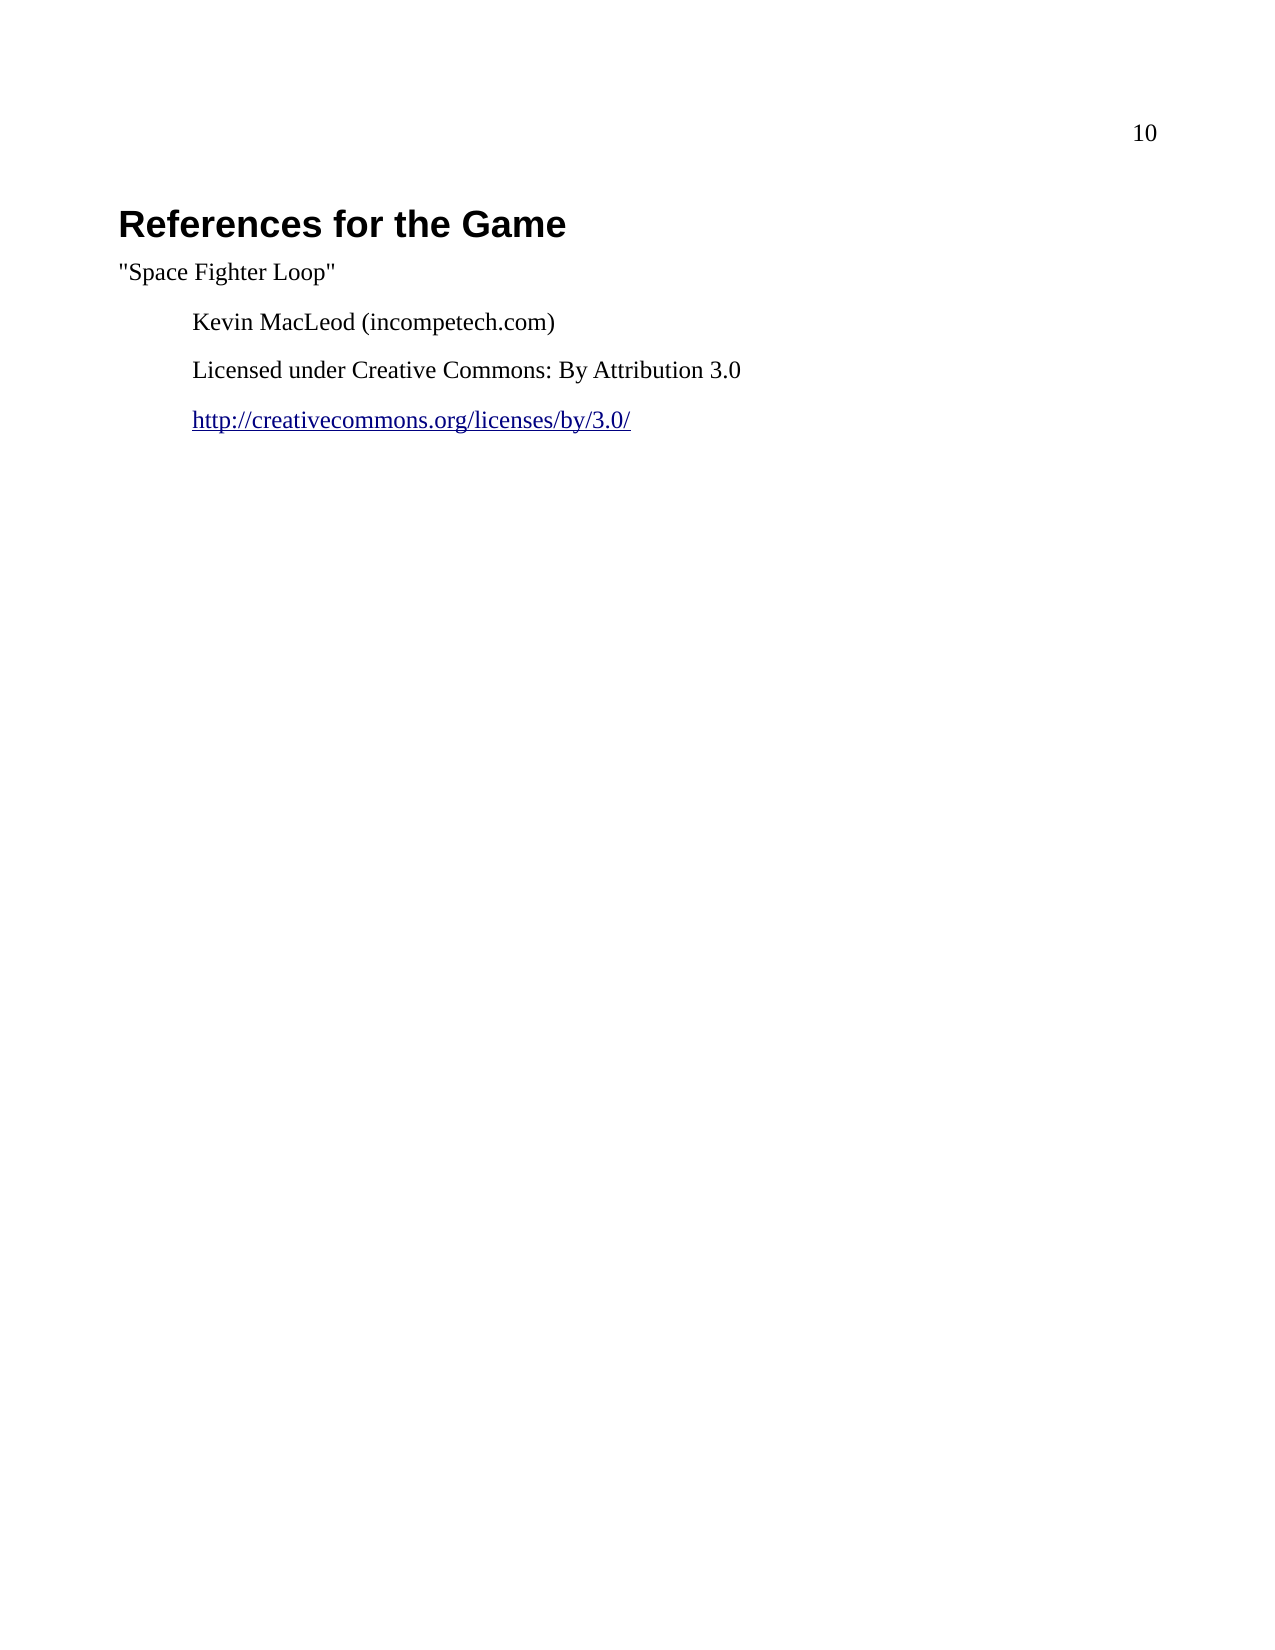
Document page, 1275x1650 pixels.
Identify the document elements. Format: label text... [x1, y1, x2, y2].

subtitle References for the Game [118, 201, 1157, 245]
text Licensed under Creative Commons: By Attribution 3.0 [118, 356, 1157, 384]
text "Space Fighter Loop" [118, 257, 1157, 286]
text http://creativecommons.org/licenses/by/3.0/ [118, 405, 1157, 433]
text Kevin MacLeod (incompetech.com) [118, 307, 1157, 335]
